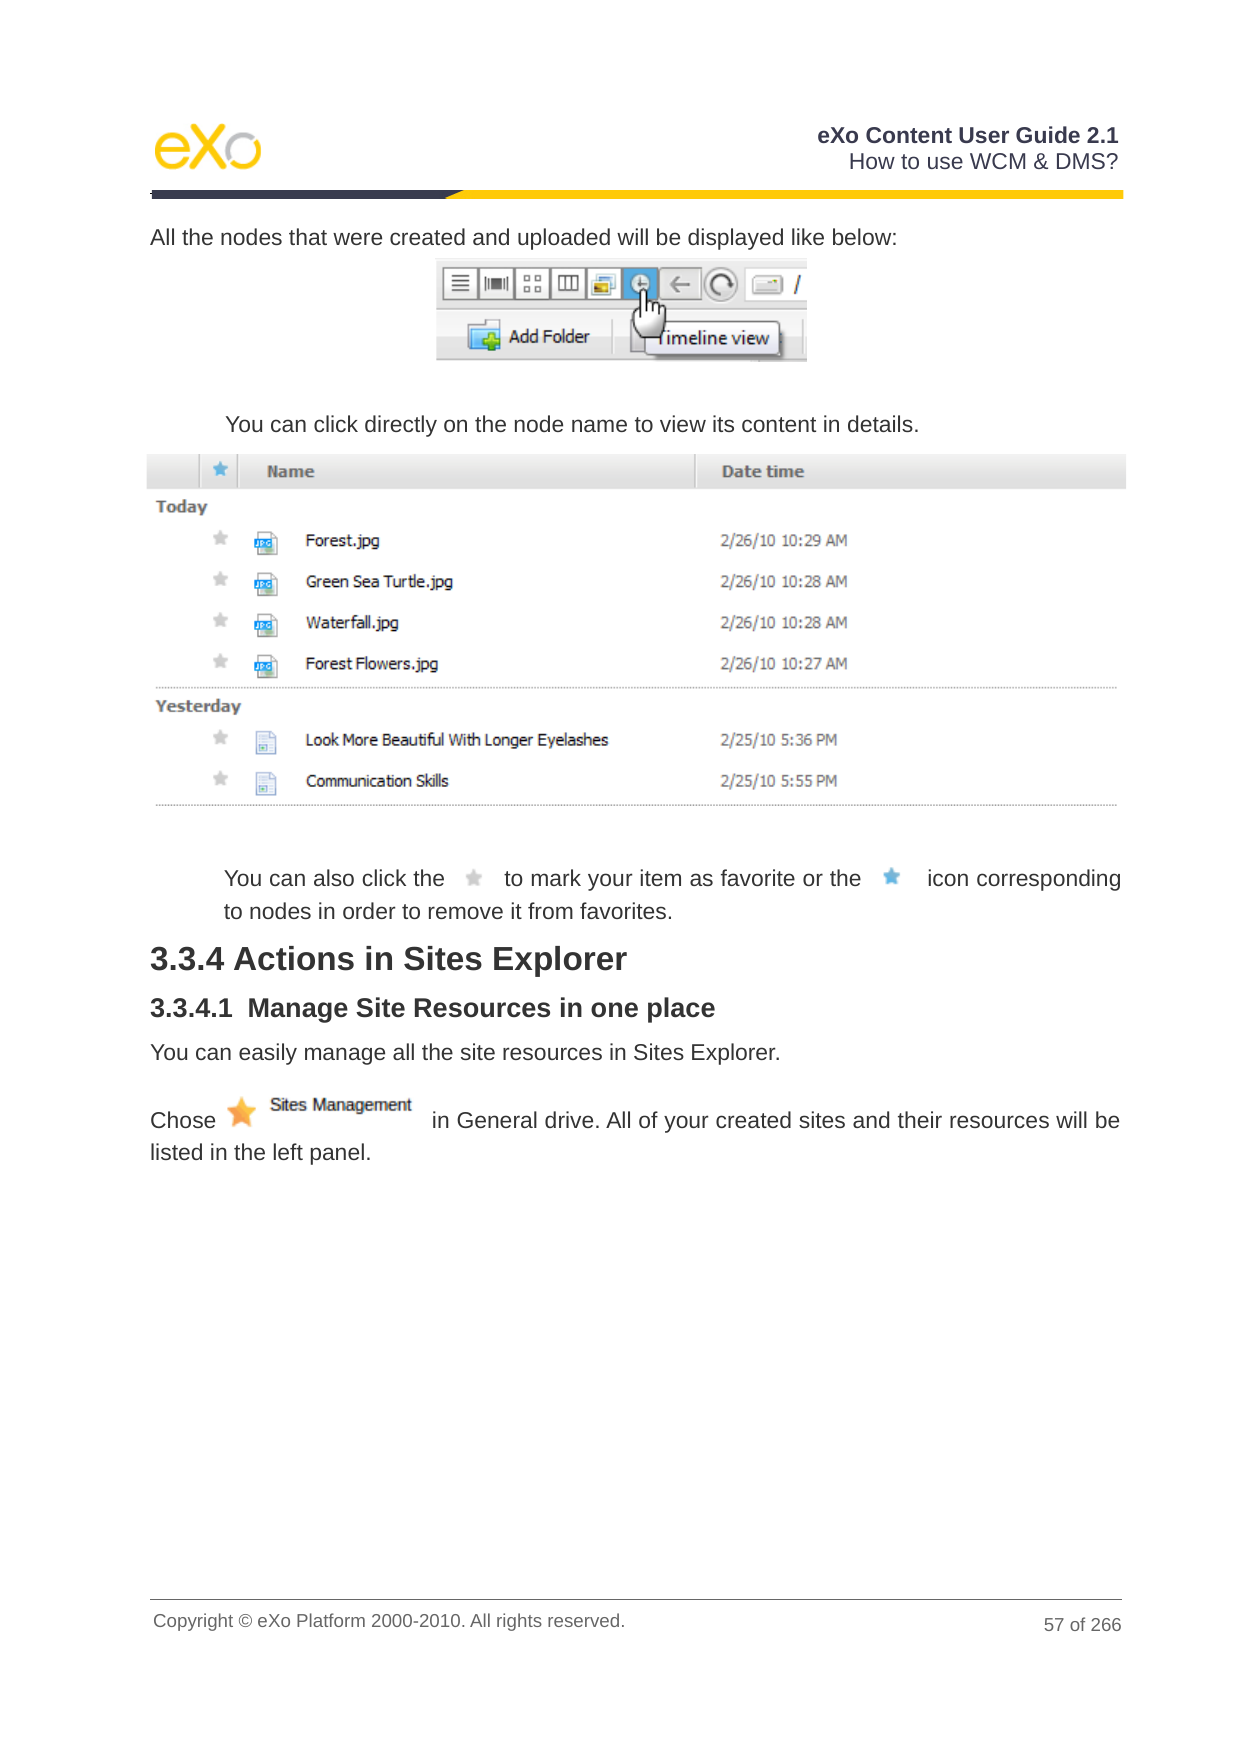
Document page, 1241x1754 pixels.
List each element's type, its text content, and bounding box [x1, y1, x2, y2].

text Chose in General drive. All of your created sites and their resources will be listed in the left panel. [150, 1080, 1122, 1165]
picture [460, 866, 490, 891]
subtitle Actions in Sites Explorer [150, 939, 1122, 977]
text You can also click the to mark your item as favorite or the icon corresponding to nodes in order to remove it from favorites. [223, 854, 1122, 924]
text You can easily manage all the site resources in Sites Explorer. [150, 1039, 1122, 1065]
picture [151, 190, 1124, 199]
picture [146, 454, 1127, 806]
text All the nodes that were created and uploaded will be displayed like below: [150, 223, 1122, 250]
subtitle Manage Site Resources in one place [150, 992, 1122, 1024]
picture [223, 1087, 418, 1132]
picture [155, 123, 262, 170]
picture [435, 258, 807, 362]
list You can click directly on the node name to view its content in details. [187, 411, 1122, 437]
picture [877, 862, 913, 891]
